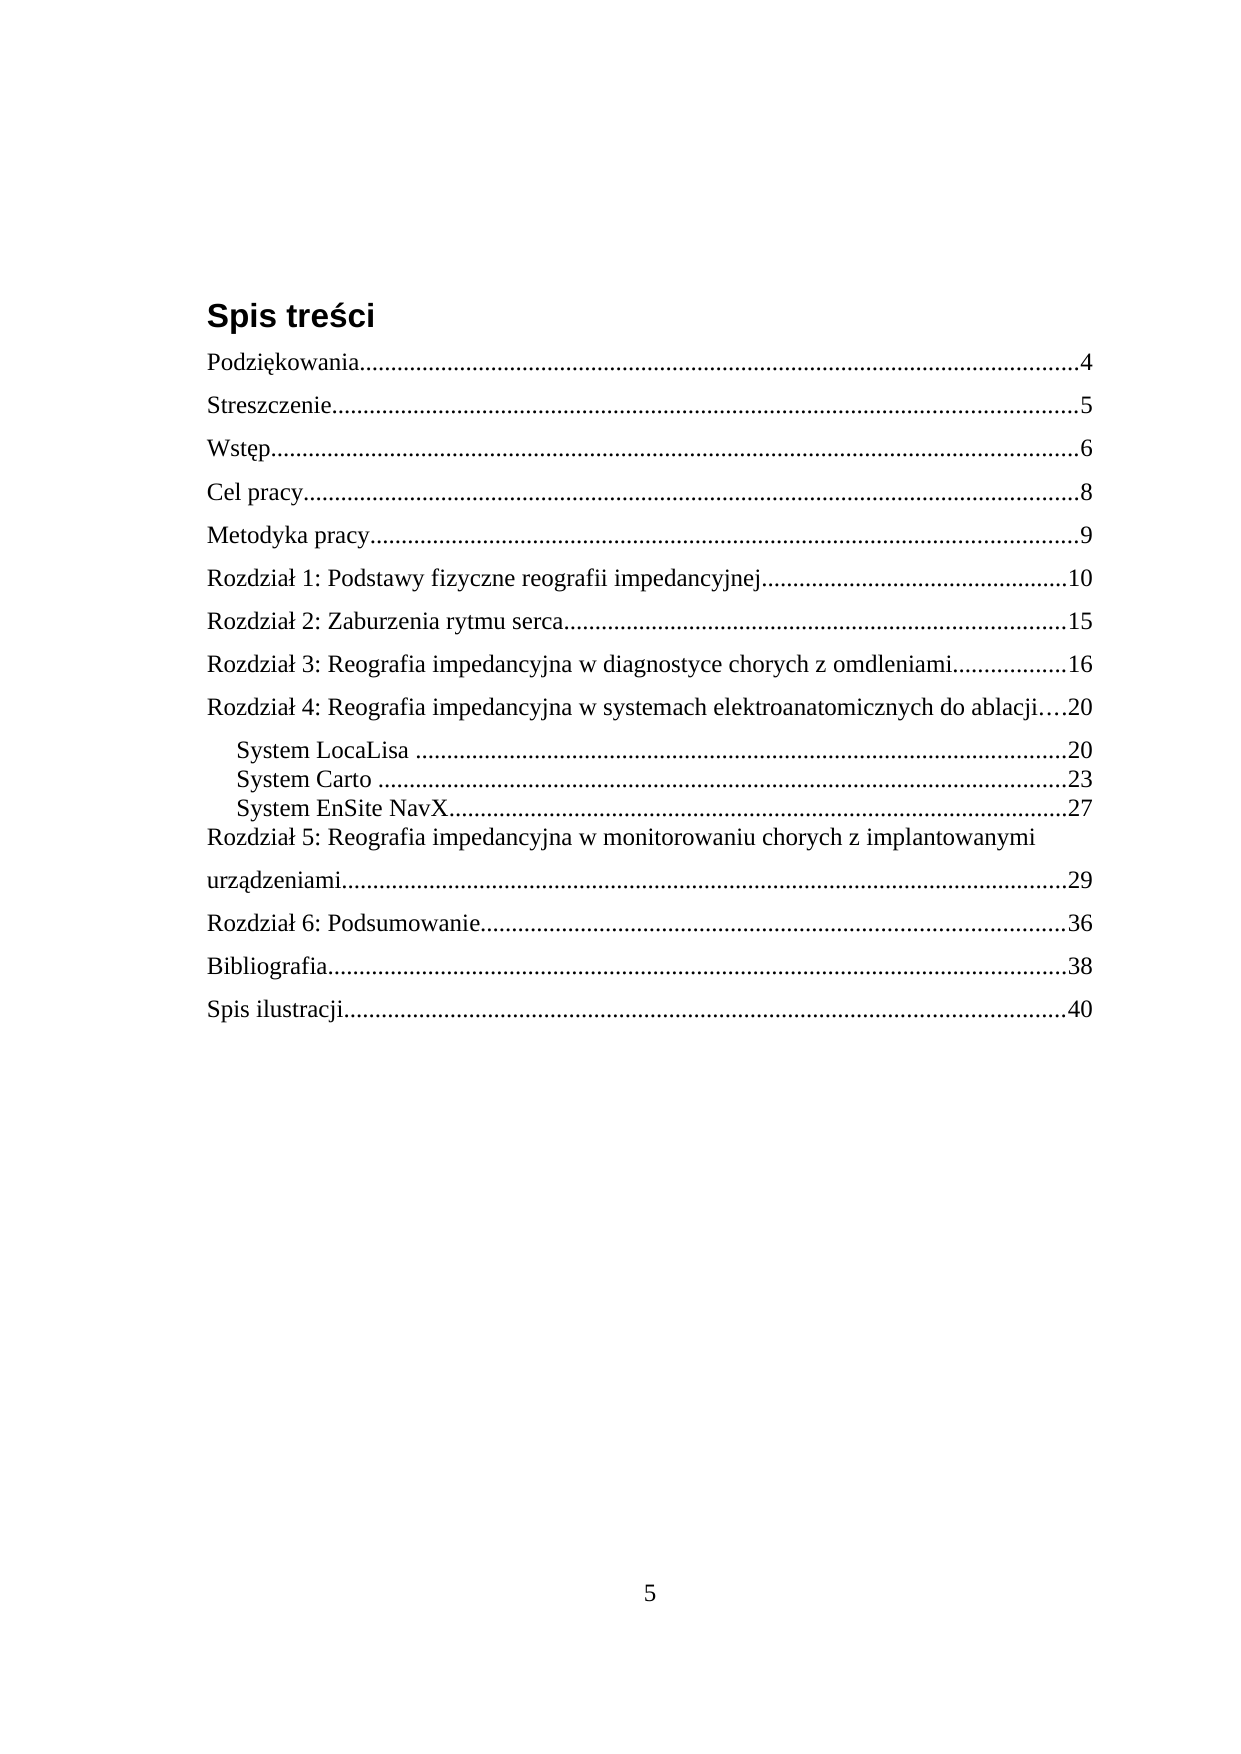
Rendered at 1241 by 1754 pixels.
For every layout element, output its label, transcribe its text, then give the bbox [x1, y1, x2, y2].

text Rozdział 1: Podstawy fizyczne reografii impedancyjnej. 10 [207, 563, 1093, 592]
text Spis ilustracji 40 [207, 994, 1093, 1023]
text System EnSite NavX 27 [236, 793, 1093, 822]
text Rozdział 6: Podsumowanie 36 [207, 908, 1093, 937]
text System Carto 23 [236, 764, 1093, 793]
text Rozdział 4: Reografia impedancyjna w systemach elektroanatomicznych do ablacji 20 [207, 692, 1093, 721]
text Podziękowania 4 [207, 347, 1093, 376]
text Metodyka pracy 9 [207, 520, 1093, 548]
text Rozdział 5: Reografia impedancyjna w monitorowaniu chorych z implantowanymi urządzeniami 29 [207, 822, 1093, 893]
text Rozdział 3: Reografia impedancyjna w diagnostyce chorych z omdleniami. 16 [207, 649, 1093, 678]
text Bibliografia 38 [207, 951, 1093, 980]
text System LocaLisa 20 [236, 735, 1093, 764]
text Streszczenie 5 [207, 390, 1093, 419]
text Wstęp 6 [207, 433, 1093, 462]
subtitle Spis treści [207, 296, 1093, 335]
text Cel pracy 8 [207, 477, 1093, 505]
text Rozdział 2: Zaburzenia rytmu serca 15 [207, 606, 1093, 635]
